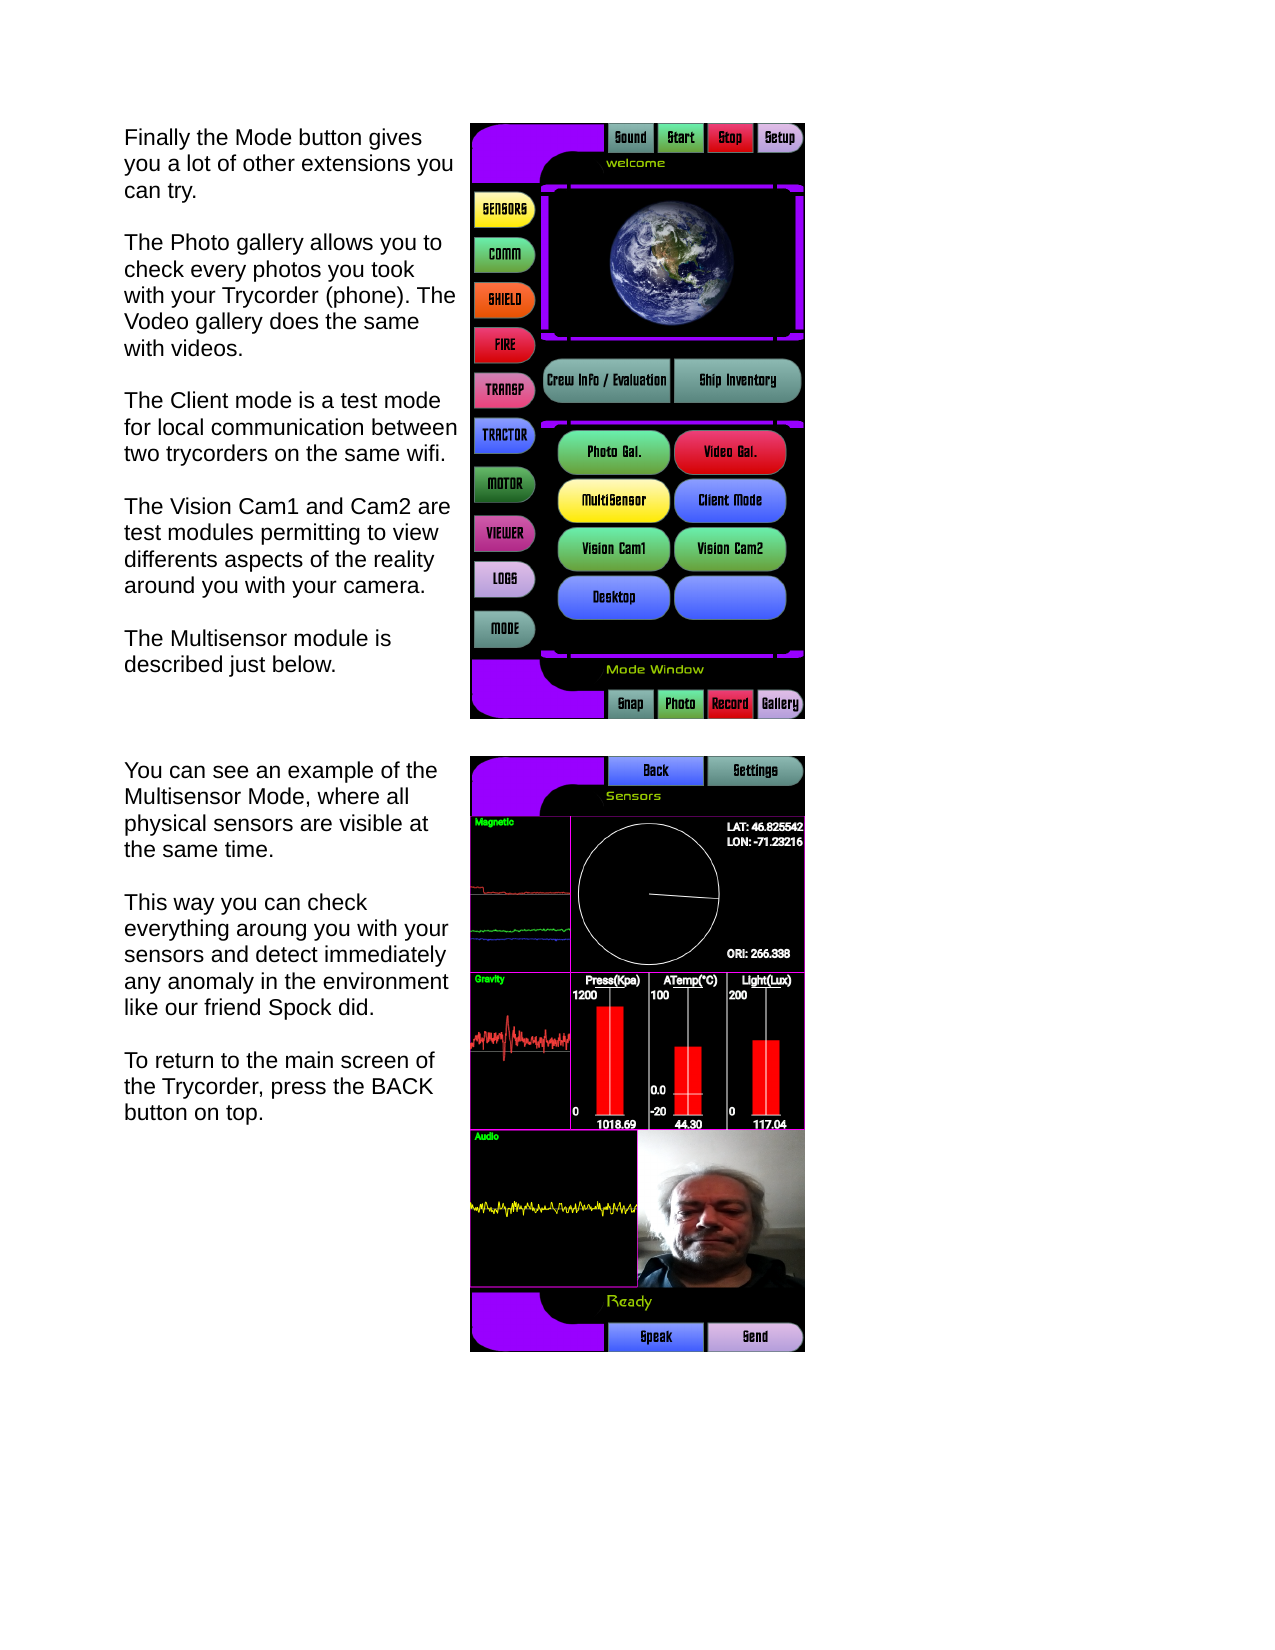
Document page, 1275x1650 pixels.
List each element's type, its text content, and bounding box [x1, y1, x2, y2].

table_cell You can see an example of the Multisensor Mode, where all physical sensors are visible at the same time. This way you can check everything aroung you with your sensors and detect immediately any anomaly in the environment like our friend Spock did. To return to the main screen of the Trycorder, press the BACK button on top. [118, 751, 464, 1384]
picture [470, 123, 805, 719]
table_cell Finally the Mode button gives you a lot of other extensions you can try. The Photo gallery allows you to check every photos you took with your Trycorder (phone). The Vodeo gallery does the same with videos. The Client mode is a test mode for local communication between two trycorders on the same wifi. The Vision Cam1 and Cam2 are test modules permitting to view differents aspects of the reality around you with your camera. The Multisensor module is described just below. [118, 118, 464, 751]
table_cell [811, 118, 1157, 751]
picture [470, 756, 805, 1352]
table_cell [811, 751, 1157, 1384]
table_cell [464, 118, 811, 751]
table_cell [464, 751, 811, 1384]
